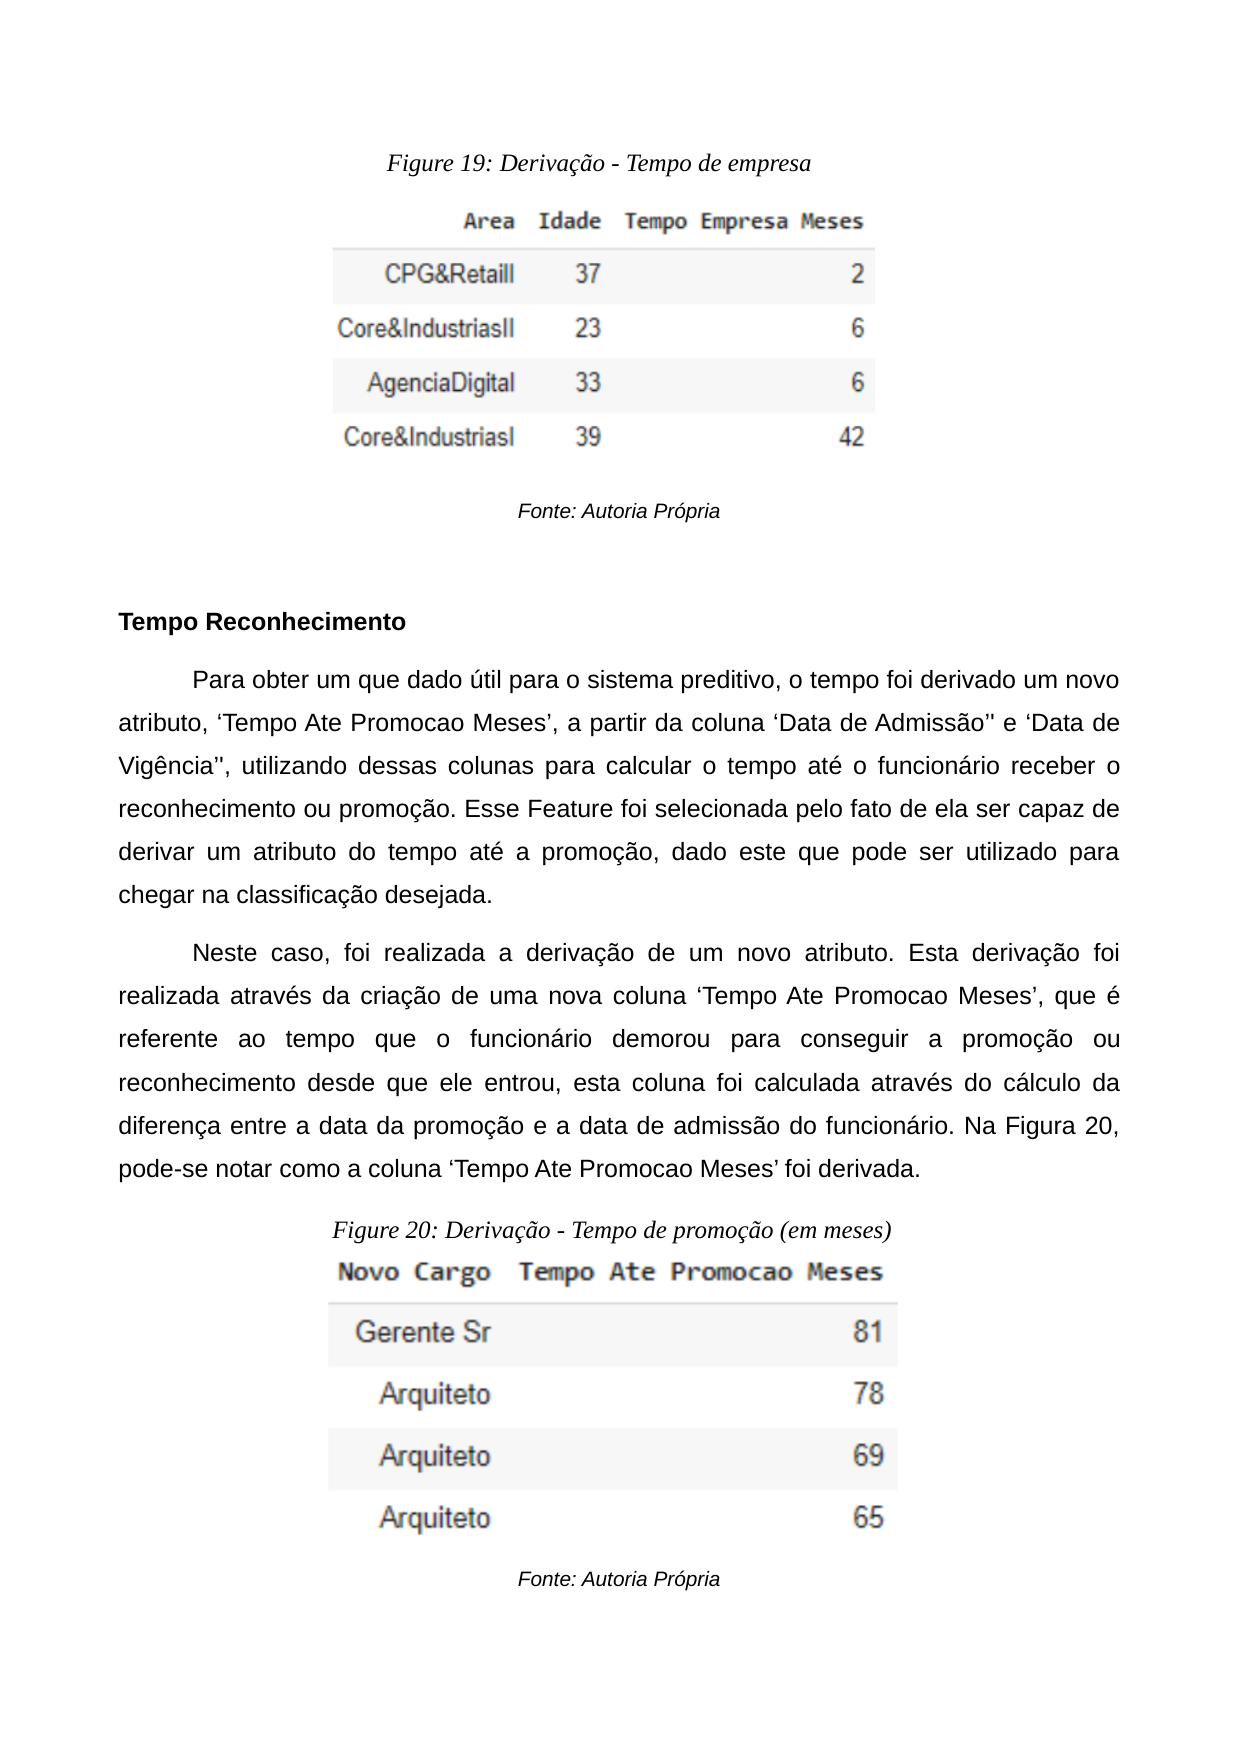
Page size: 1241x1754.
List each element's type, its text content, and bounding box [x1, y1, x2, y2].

text [303, 1244, 923, 1554]
text Tempo Reconhecimento [118, 607, 1122, 636]
picture [328, 1252, 898, 1546]
text Figure 20: Derivação - Tempo de promoção (em meses) [303, 1215, 923, 1244]
text Neste caso, foi realizada a derivação de um novo atributo. Esta derivação foi realizada através da criação de uma nova coluna ‘Tempo Ate Promocao Meses’, que é referente ao tempo que o funcionário demorou para conseguir a promoção ou reconhecimento desde que ele entrou, esta coluna foi calculada através do cálculo da diferença entre a data da promoção e a data de admissão do funcionário. Na Figura 20, pode-se notar como a coluna ‘Tempo Ate Promocao Meses’ foi derivada. [118, 938, 1122, 1183]
text Para obter um que dado útil para o sistema preditivo, o tempo foi derivado um novo atributo, ‘Tempo Ate Promocao Meses’, a partir da coluna ‘Data de Admissão’' e ‘Data de Vigência’', utilizando dessas colunas para calcular o tempo até o funcionário receber o reconhecimento ou promoção. Esse Feature foi selecionada pelo fato de ela ser capaz de derivar um atributo do tempo até a promoção, dado este que pode ser utilizado para chegar na classificação desejada. [118, 665, 1122, 909]
text Fonte: Autoria Própria [118, 1212, 1122, 1590]
text Figure 19: Derivação - Tempo de empresa [312, 148, 889, 177]
text Fonte: Autoria Própria [118, 118, 1122, 523]
picture [332, 197, 875, 465]
